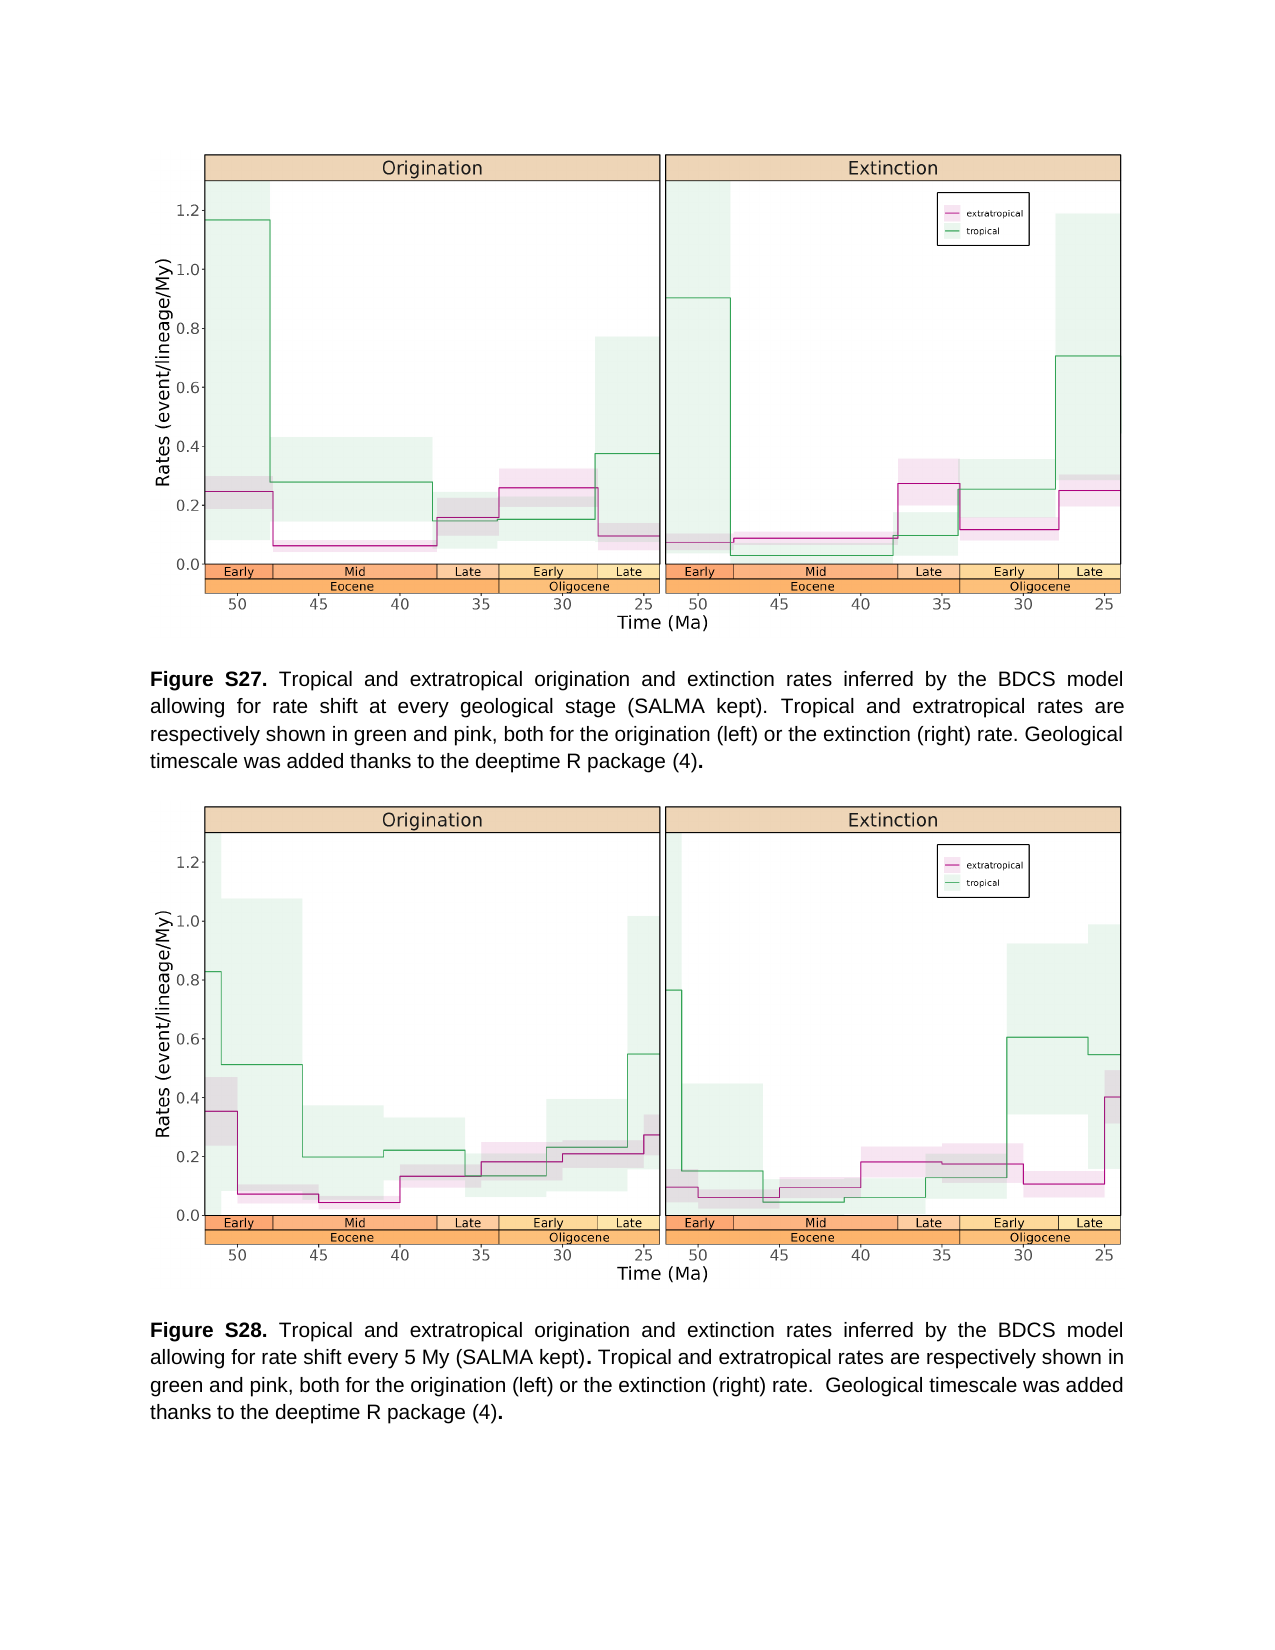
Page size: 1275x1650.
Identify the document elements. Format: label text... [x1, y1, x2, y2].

text Figure S28. Tropical and extratropical origination and extinction rates inferred by the BDCS model allowing for rate shift every 5 My (SALMA kept). Tropical and extratropical rates are respectively shown in green and pink, both for the origination (left) or the extinction (right) rate. Geological timescale was added thanks to the deeptime R package (4). [150, 1318, 1125, 1424]
text Figure S27. Tropical and extratropical origination and extinction rates inferred by the BDCS model allowing for rate shift at every geological stage (SALMA kept). Tropical and extratropical rates are respectively shown in green and pink, both for the origination (left) or the extinction (right) rate. Geological timescale was added thanks to the deeptime R package (4). [150, 666, 1125, 773]
picture [150, 150, 1125, 638]
picture [150, 801, 1125, 1289]
